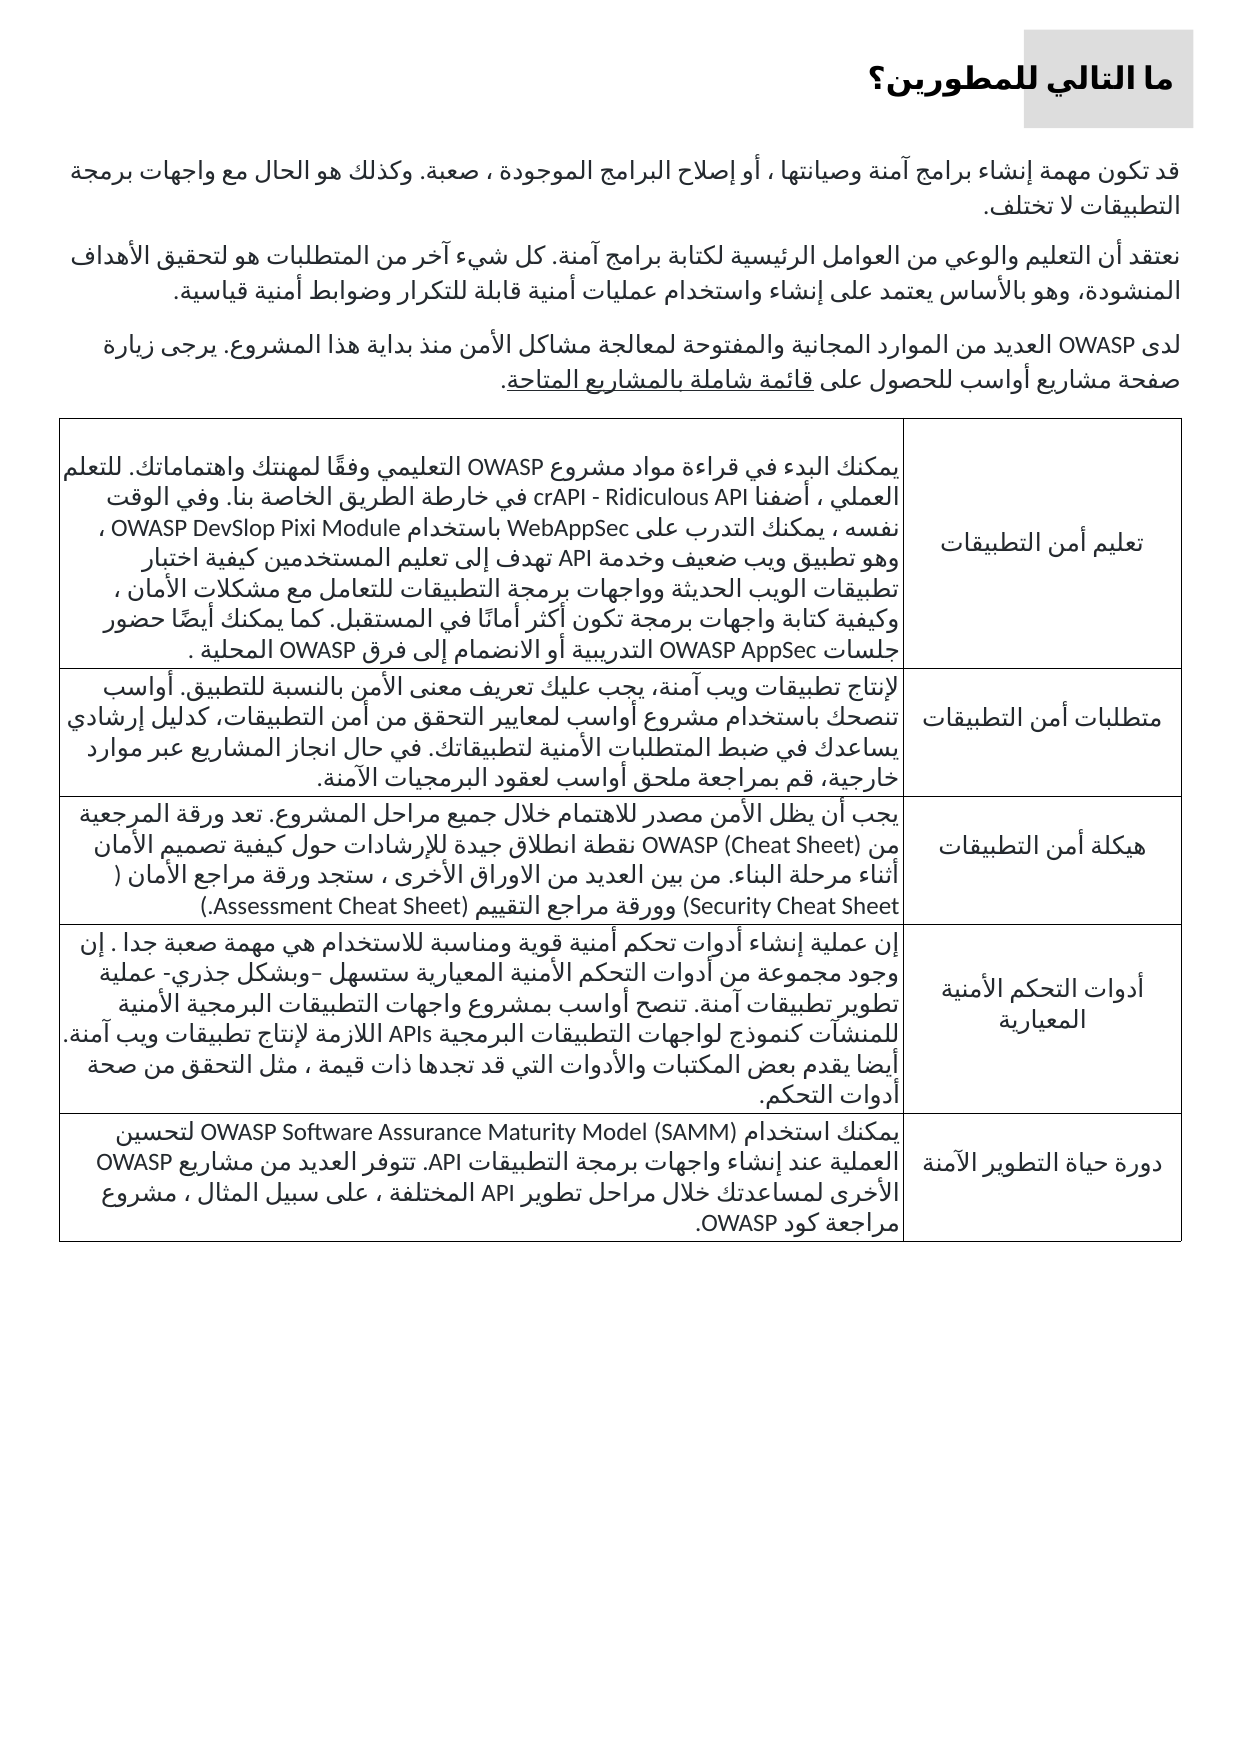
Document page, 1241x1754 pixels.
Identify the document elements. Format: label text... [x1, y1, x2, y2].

text لدى OWASP العديد من الموارد المجانية والمفتوحة لمعالجة مشاكل الأمن منذ بداية هذا المشروع. يرجى زيارة صفحة مشاريع أواسب للحصول على قائمة شاملة بالمشاريع المتاحة. [59, 329, 1181, 394]
table_cell يمكنك استخدام OWASP Software Assurance Maturity Model (SAMM) لتحسين العملية عند إنشاء واجهات برمجة التطبيقات API. تتوفر العديد من مشاريع OWASP الأخرى لمساعدتك خلال مراحل تطوير API المختلفة ، على سبيل المثال ، مشروع مراجعة كود OWASP. [60, 1114, 903, 1241]
table_cell أدوات التحكم الأمنية المعيارية [904, 925, 1181, 1113]
table_cell دورة حياة التطوير الآمنة [904, 1114, 1181, 1241]
table_cell يجب أن يظل الأمن مصدر للاهتمام خلال جميع مراحل المشروع. تعد ورقة المرجعية من OWASP (Cheat Sheet) نقطة انطلاق جيدة للإرشادات حول كيفية تصميم الأمان أثناء مرحلة البناء. من بين العديد من الاوراق الأخرى ، ستجد ورقة مراجع الأمان (Security Cheat Sheet) وورقة مراجع التقييم (Assessment Cheat Sheet.) [60, 797, 903, 924]
text قد تكون مهمة إنشاء برامج آمنة وصيانتها ، أو إصلاح البرامج الموجودة ، صعبة. وكذلك هو الحال مع واجهات برمجة التطبيقات لا تختلف. [59, 155, 1181, 221]
text نعتقد أن التعليم والوعي من العوامل الرئيسية لكتابة برامج آمنة. كل شيء آخر من المتطلبات هو لتحقيق الأهداف المنشودة، وهو بالأساس يعتمد على إنشاء واستخدام عمليات أمنية قابلة للتكرار وضوابط أمنية قياسية. [59, 240, 1181, 306]
table_cell إن عملية إنشاء أدوات تحكم أمنية قوية ومناسبة للاستخدام هي مهمة صعبة جدا . إن وجود مجموعة من أدوات التحكم الأمنية المعيارية ستسهل –وبشكل جذري- عملية تطوير تطبيقات آمنة. تنصح أواسب بمشروع واجهات التطبيقات البرمجية الأمنية للمنشآت كنموذج لواجهات التطبيقات البرمجية APIs اللازمة لإنتاج تطبيقات ويب آمنة. أيضا يقدم بعض المكتبات والأدوات التي قد تجدها ذات قيمة ، مثل التحقق من صحة أدوات التحكم. [60, 925, 903, 1113]
table_cell لإنتاج تطبيقات ويب آمنة، يجب عليك تعريف معنى الأمن بالنسبة للتطبيق. أواسب تنصحك باستخدام مشروع أواسب لمعايير التحقق من أمن التطبيقات، كدليل إرشادي يساعدك في ضبط المتطلبات الأمنية لتطبيقاتك. في حال انجاز المشاريع عبر موارد خارجية، قم بمراجعة ملحق أواسب لعقود البرمجيات الآمنة. [60, 669, 903, 796]
table_cell متطلبات أمن التطبيقات [904, 669, 1181, 796]
table_cell هيكلة أمن التطبيقات [904, 797, 1181, 924]
table_header تعليم أمن التطبيقات [904, 419, 1181, 668]
table_header يمكنك البدء في قراءة مواد مشروع OWASP التعليمي وفقًا لمهنتك واهتماماتك. للتعلم العملي ، أضفنا crAPI - Ridiculous API في خارطة الطريق الخاصة بنا. وفي الوقت نفسه ، يمكنك التدرب على WebAppSec باستخدام OWASP DevSlop Pixi Module ، وهو تطبيق ويب ضعيف وخدمة API تهدف إلى تعليم المستخدمين كيفية اختبار تطبيقات الويب الحديثة وواجهات برمجة التطبيقات للتعامل مع مشكلات الأمان ، وكيفية كتابة واجهات برمجة تكون أكثر أمانًا في المستقبل. كما يمكنك أيضًا حضور جلسات OWASP AppSec التدريبية أو الانضمام إلى فرق OWASP المحلية . [60, 419, 903, 668]
